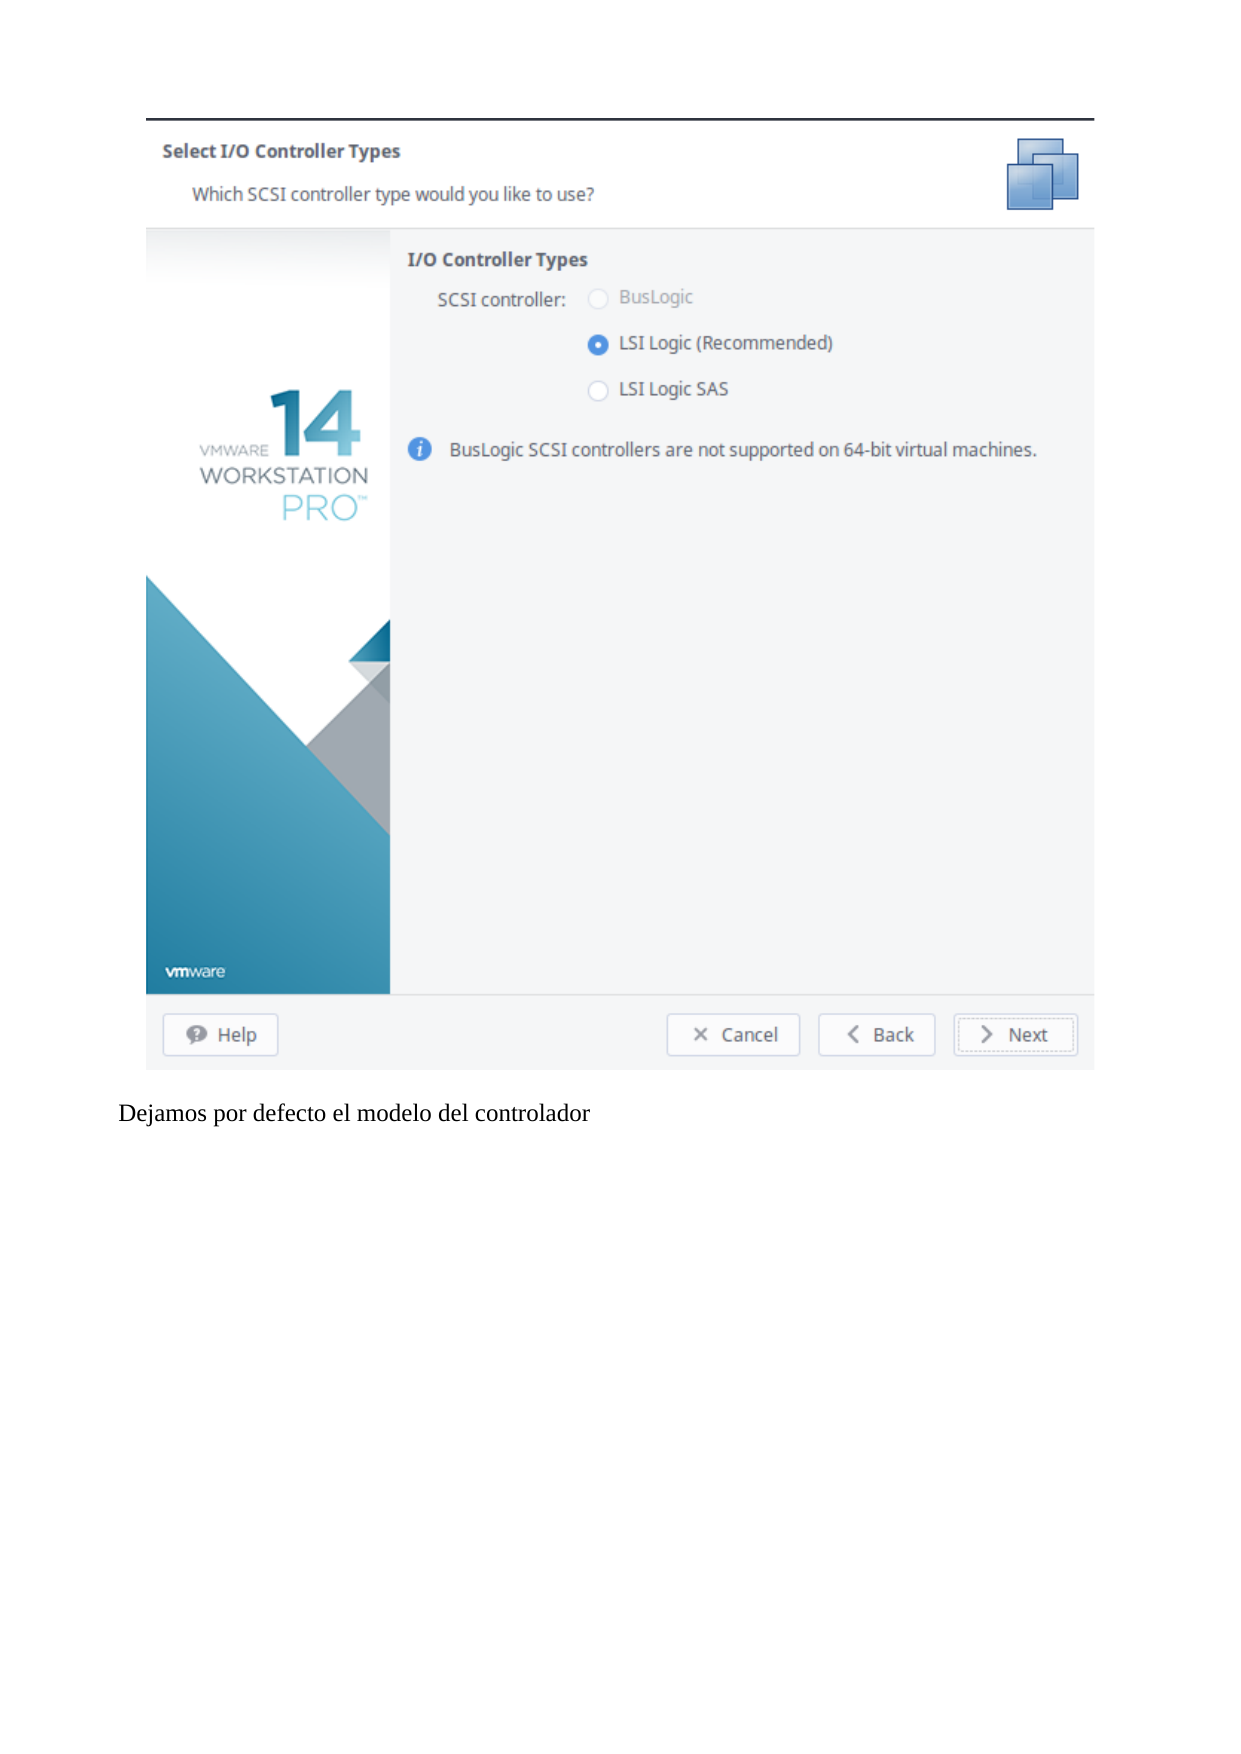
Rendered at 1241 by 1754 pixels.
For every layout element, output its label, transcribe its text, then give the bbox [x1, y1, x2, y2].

picture [146, 118, 1095, 1070]
text Dejamos por defecto el modelo del controlador [118, 1098, 1122, 1127]
